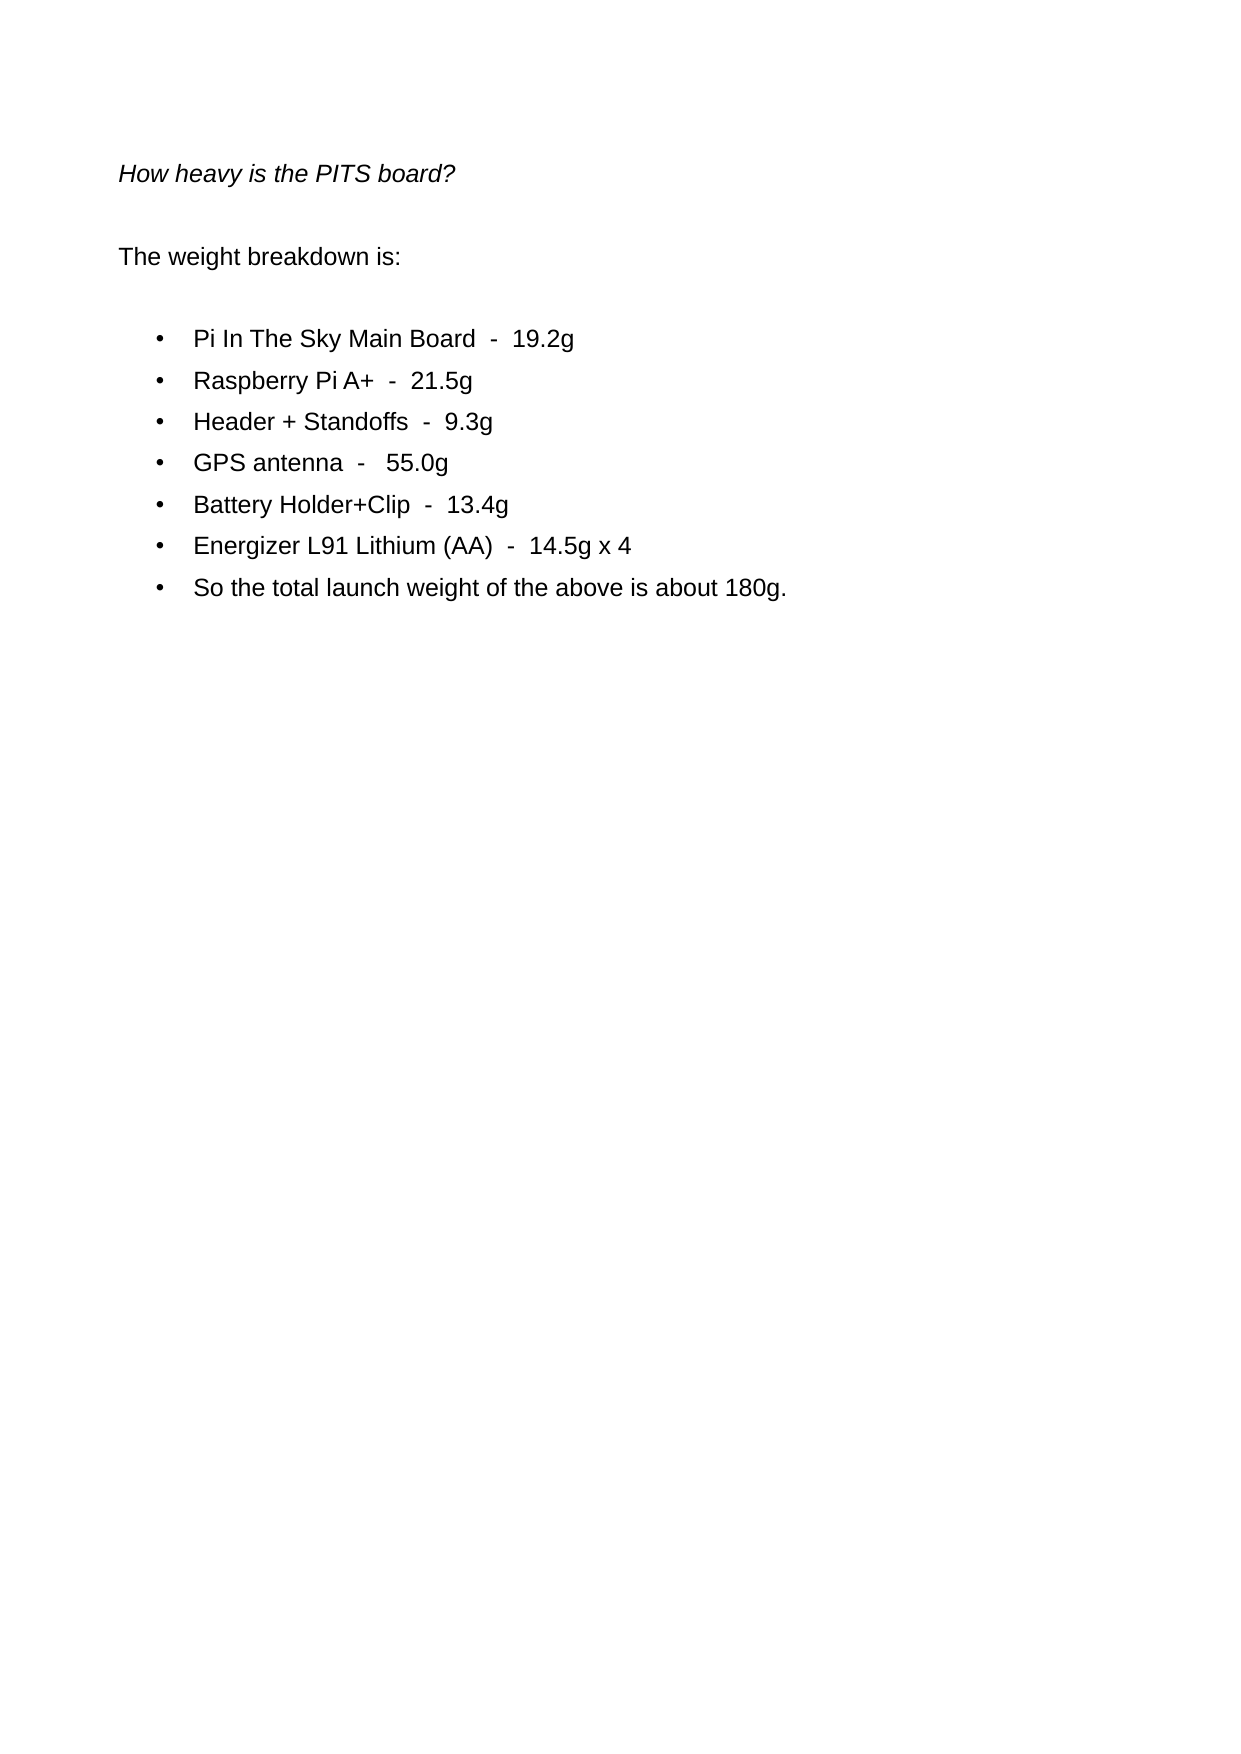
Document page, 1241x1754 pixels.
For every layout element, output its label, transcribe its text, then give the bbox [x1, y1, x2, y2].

text The weight breakdown is: [118, 242, 1122, 271]
list GPS antenna - 55.0g [156, 448, 1122, 477]
list Battery Holder+Clip - 13.4g [156, 490, 1122, 519]
list Raspberry Pi A+ - 21.5g [156, 366, 1122, 394]
list So the total launch weight of the above is about 180g. [156, 572, 1122, 601]
list Header + Standoffs - 9.3g [156, 407, 1122, 436]
list Energizer L91 Lithium (AA) - 14.5g x 4 [156, 531, 1122, 560]
text How heavy is the PITS board? [118, 159, 1122, 188]
list Pi In The Sky Main Board - 19.2g [156, 324, 1122, 353]
